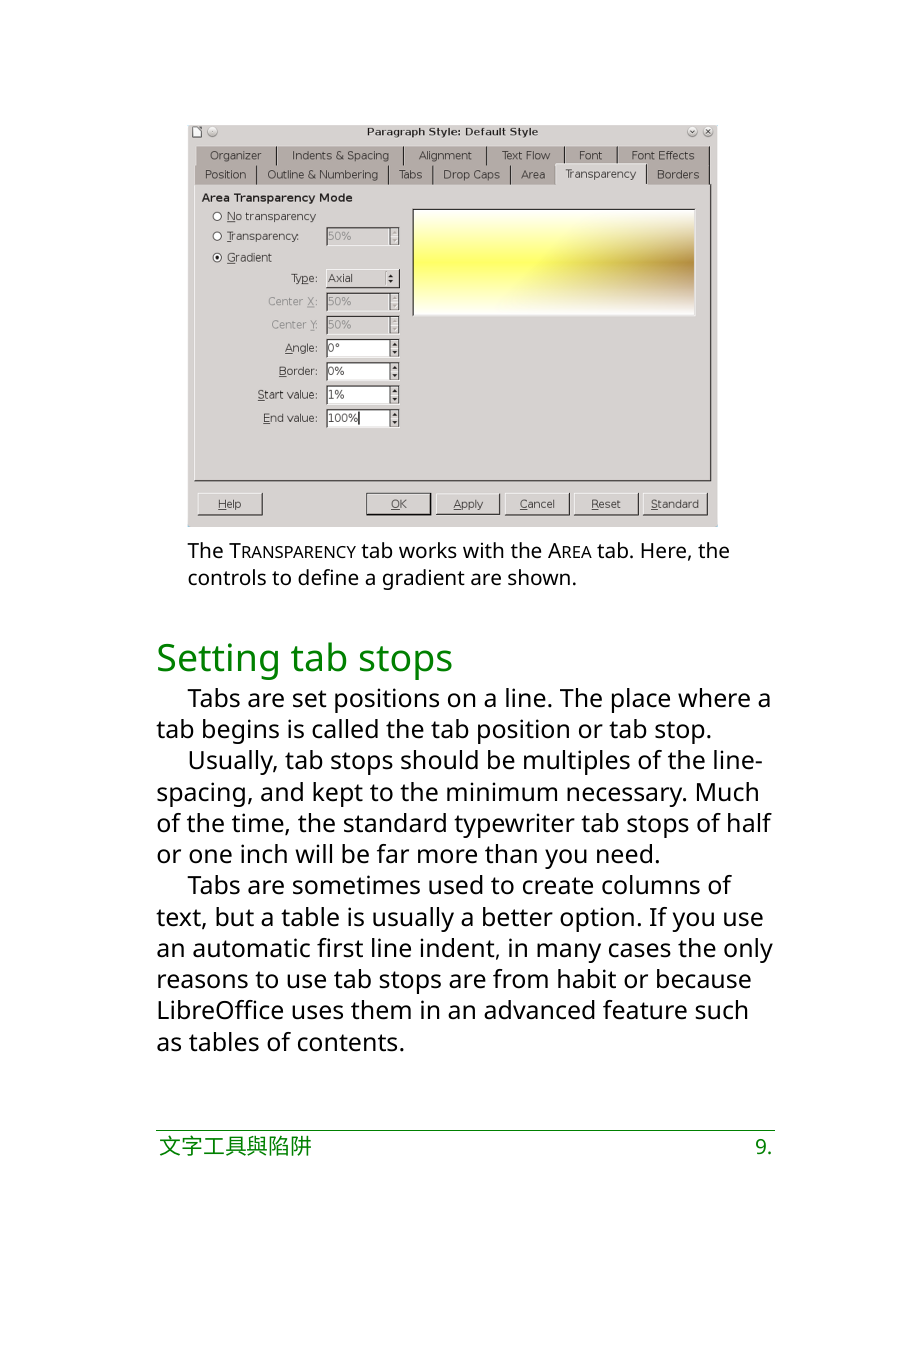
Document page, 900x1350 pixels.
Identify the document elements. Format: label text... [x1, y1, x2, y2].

table_header [188, 125, 744, 528]
text Usually, tab stops should be multiples of the line-spacing, and kept to the minimum necessary. Much of the time, the standard typewriter tab stops of half or one inch will be far more than you need. [156, 745, 775, 870]
text Tabs are set positions on a line. The place where a tab begins is called the tab position or tab stop. [156, 682, 775, 745]
picture [187, 125, 718, 527]
table_cell The Transparency tab works with the Area tab. Here, the controls to define a gradient are shown. [188, 529, 744, 591]
text Tabs are sometimes used to create columns of text, but a table is usually a better option. If you use an automatic first line indent, in many cases the only reasons to use tab stops are from habit or because LibreOffice uses them in an advanced feature such as tables of contents. [156, 870, 775, 1057]
subtitle Setting tab stops [156, 631, 775, 682]
